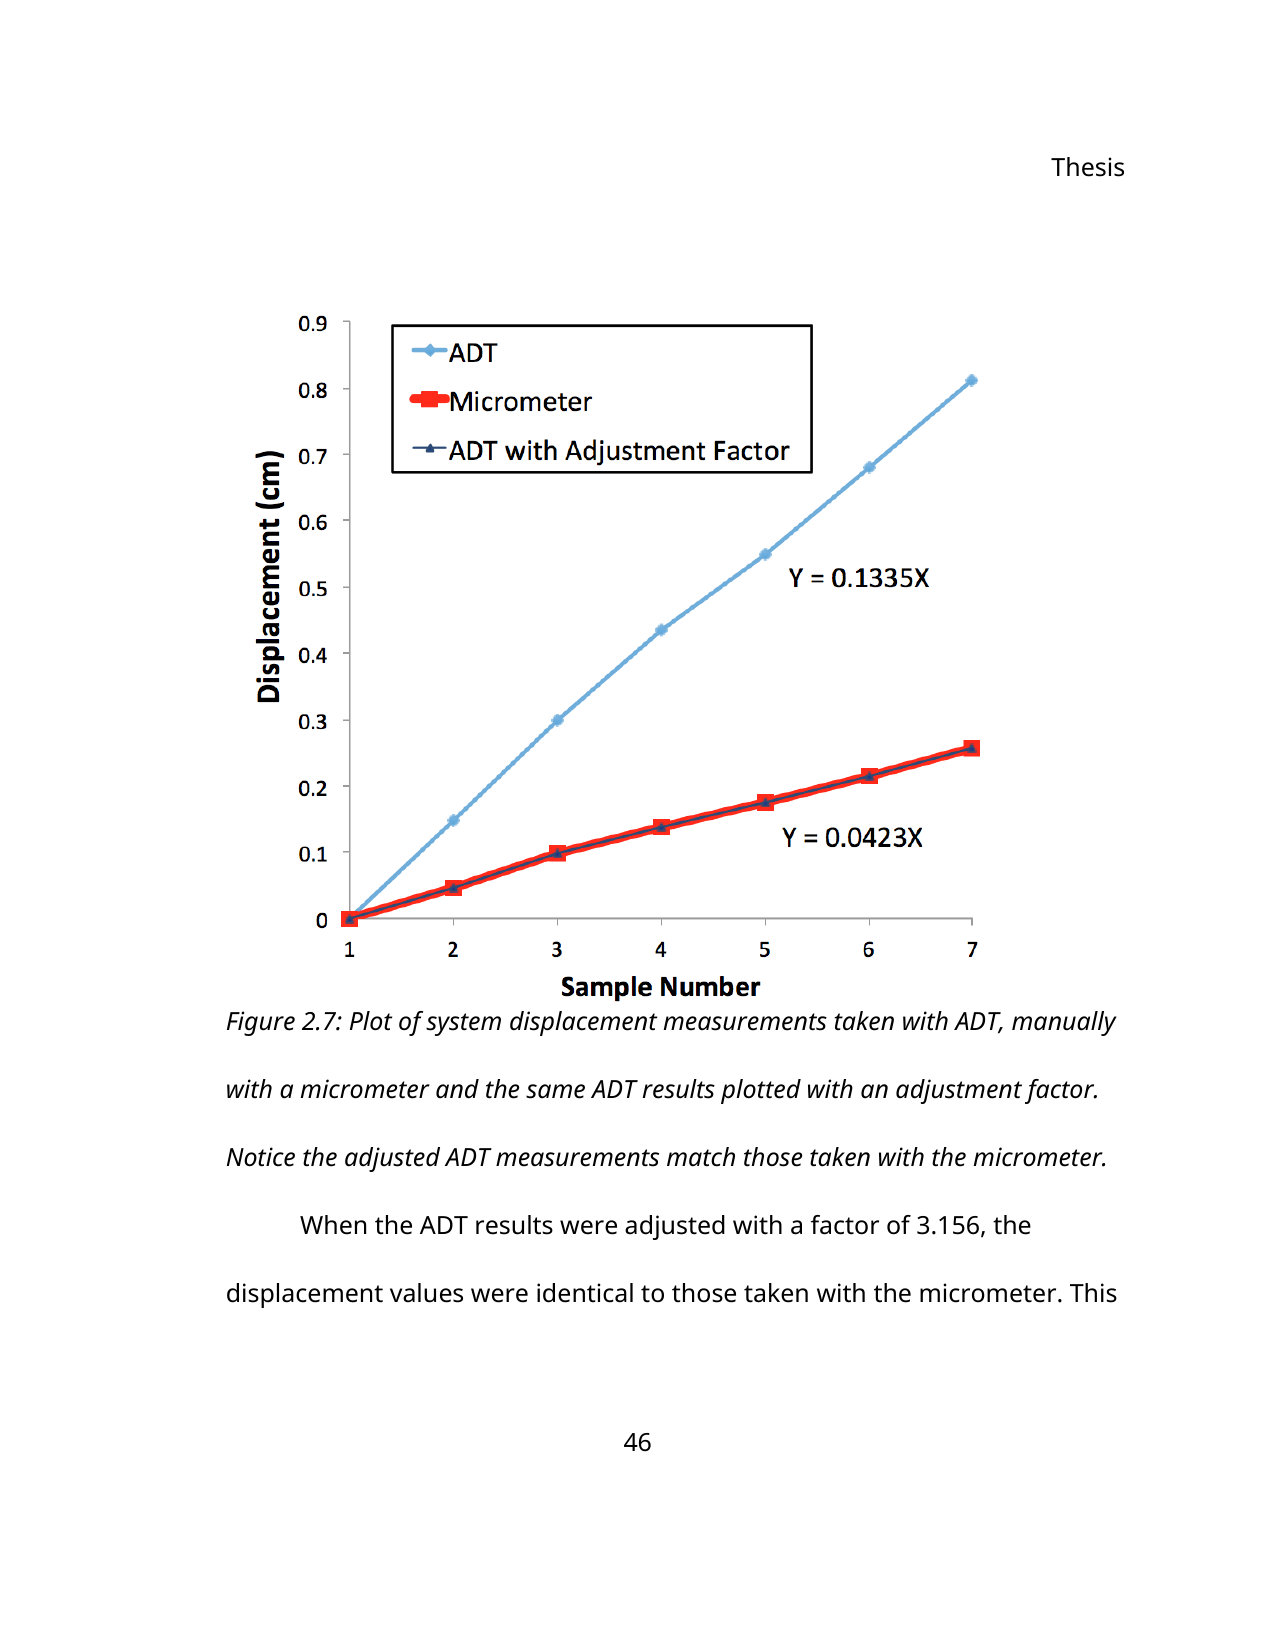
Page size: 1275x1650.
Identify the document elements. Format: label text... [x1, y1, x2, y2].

picture [232, 225, 1043, 1004]
text When the ADT results were adjusted with a factor of 3.156, the displacement values were identical to those taken with the micrometer. This [224, 1208, 1125, 1310]
text Figure 2.7: Plot of system displacement measurements taken with ADT, manually with a micrometer and the same ADT results plotted with an adjustment factor. Notice the adjusted ADT measurements match those taken with the micrometer. [224, 1004, 1125, 1174]
